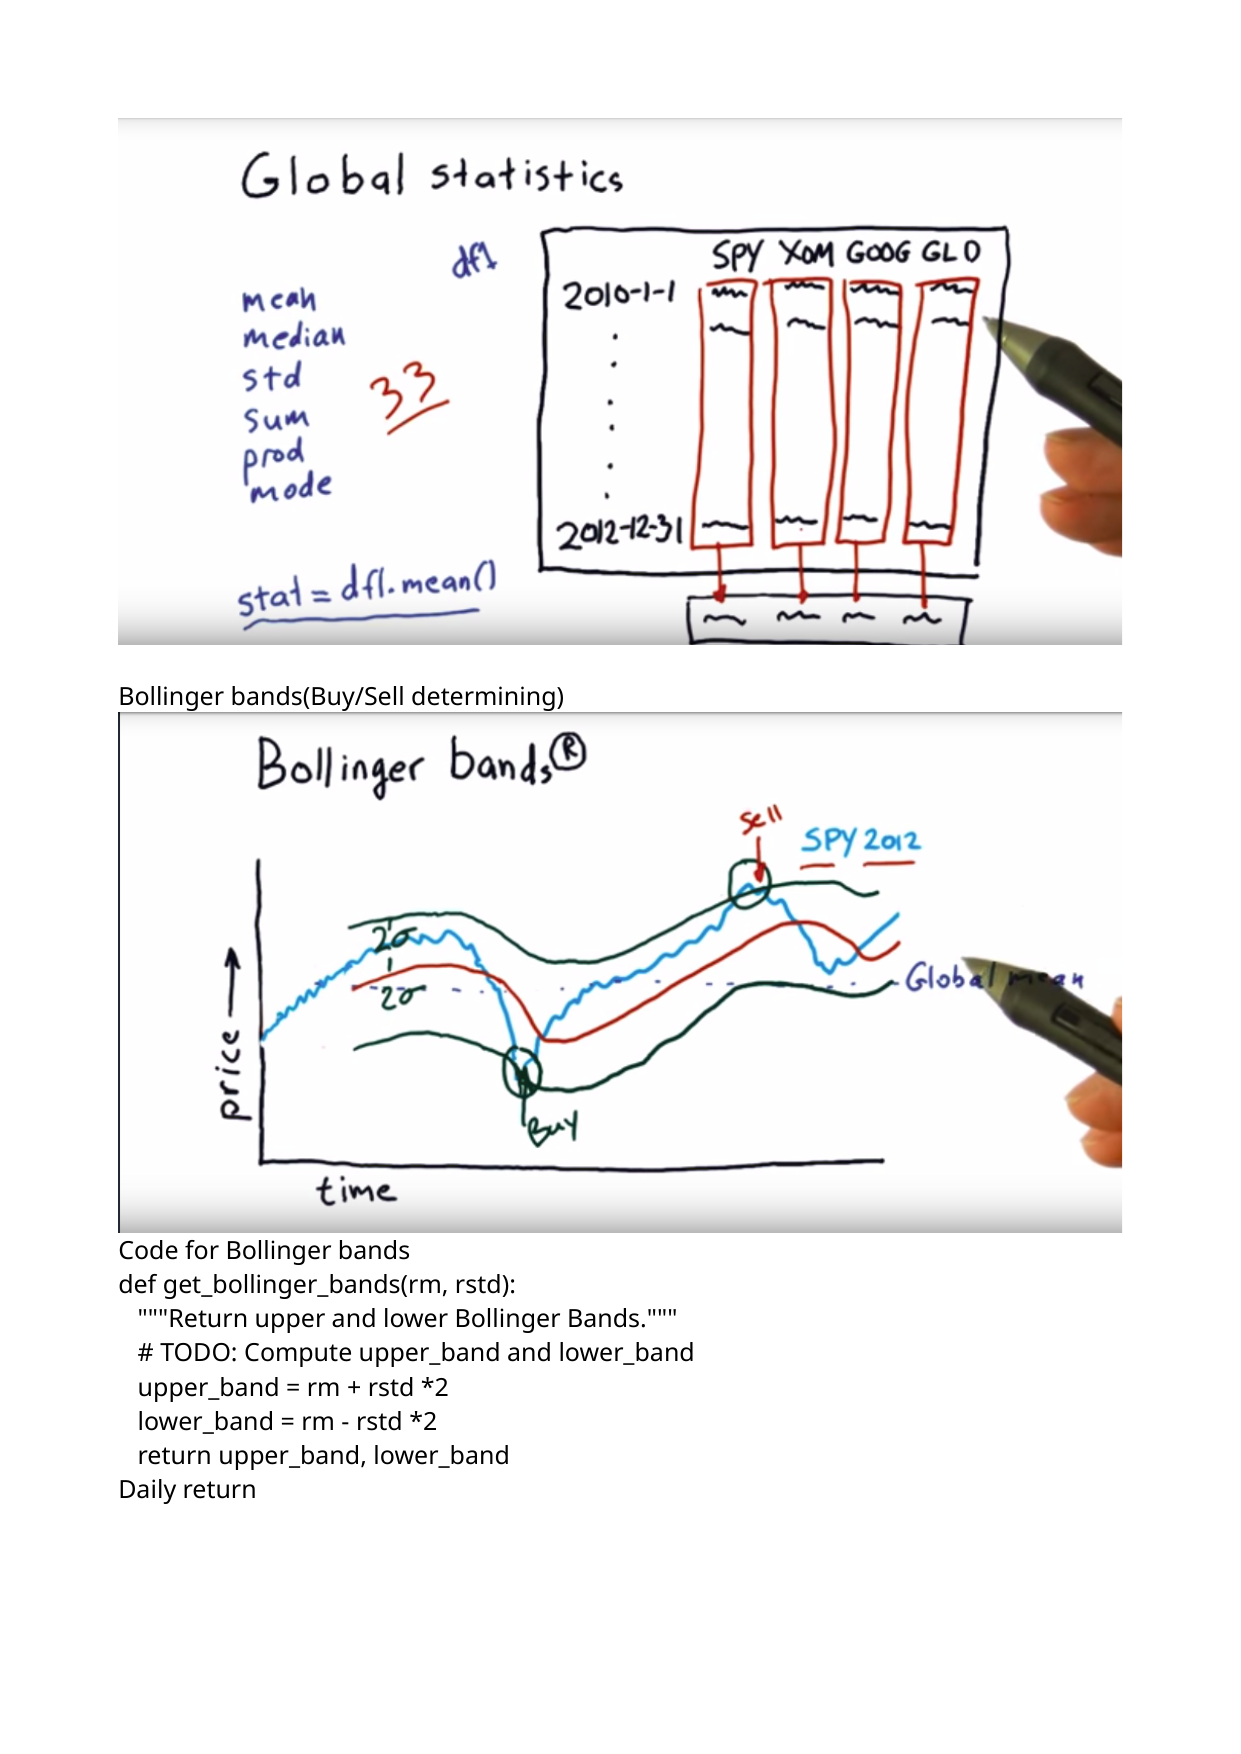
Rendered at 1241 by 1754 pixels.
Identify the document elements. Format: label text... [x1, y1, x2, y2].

text """Return upper and lower Bollinger Bands.""" [118, 1301, 1122, 1335]
text # TODO: Compute upper_band and lower_band [118, 1335, 1122, 1369]
text Daily return [118, 1471, 1122, 1505]
text Bollinger bands(Buy/Sell determining) [118, 678, 1122, 712]
text Code for Bollinger bands [118, 1233, 1122, 1267]
text upper_band = rm + rstd *2 [118, 1369, 1122, 1403]
text return upper_band, lower_band [118, 1437, 1122, 1471]
text lower_band = rm - rstd *2 [118, 1403, 1122, 1437]
text def get_bollinger_bands(rm, rstd): [118, 1267, 1122, 1301]
picture [118, 712, 1123, 1233]
picture [118, 118, 1123, 645]
